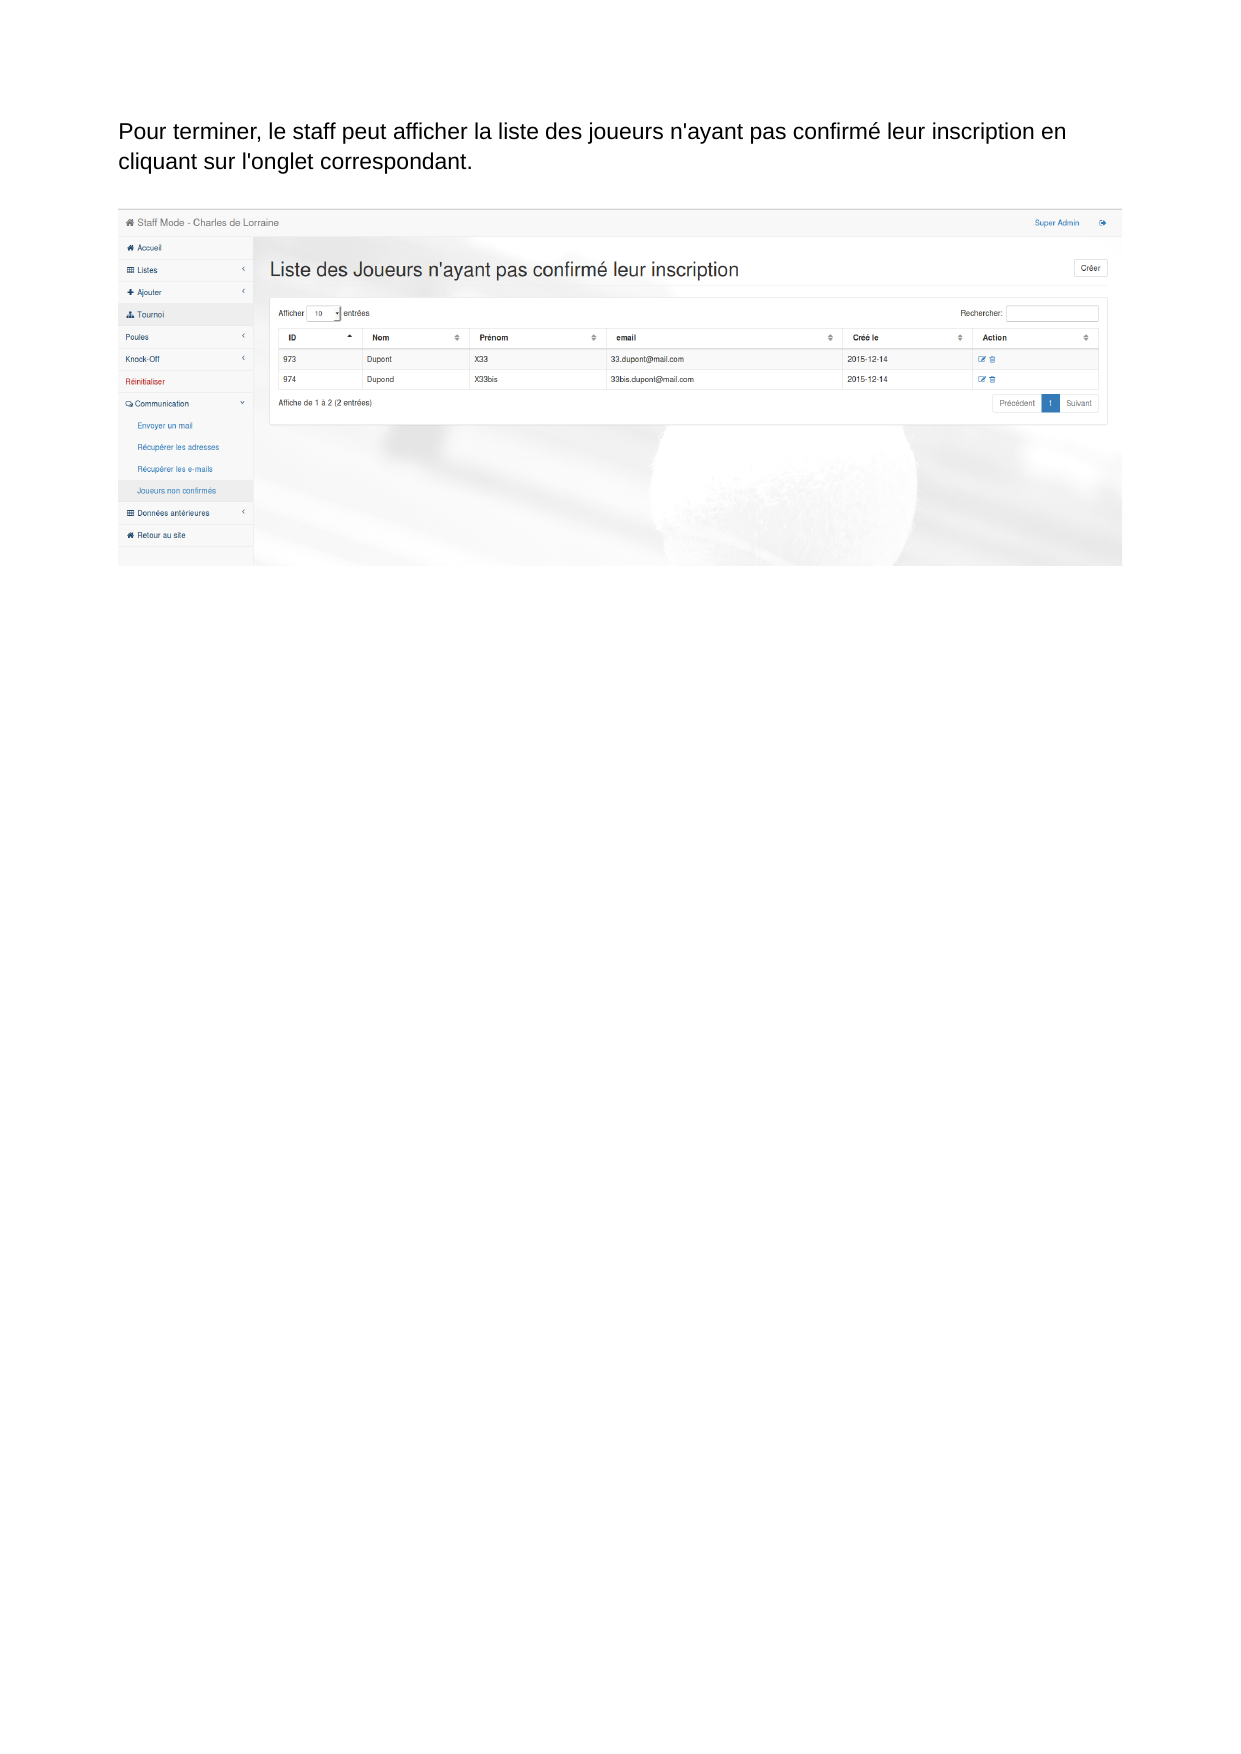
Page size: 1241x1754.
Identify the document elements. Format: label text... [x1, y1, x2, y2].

text Pour terminer, le staff peut afficher la liste des joueurs n'ayant pas confirmé leur inscription en cliquant sur l'onglet correspondant. [118, 118, 1122, 175]
picture [118, 208, 1123, 566]
